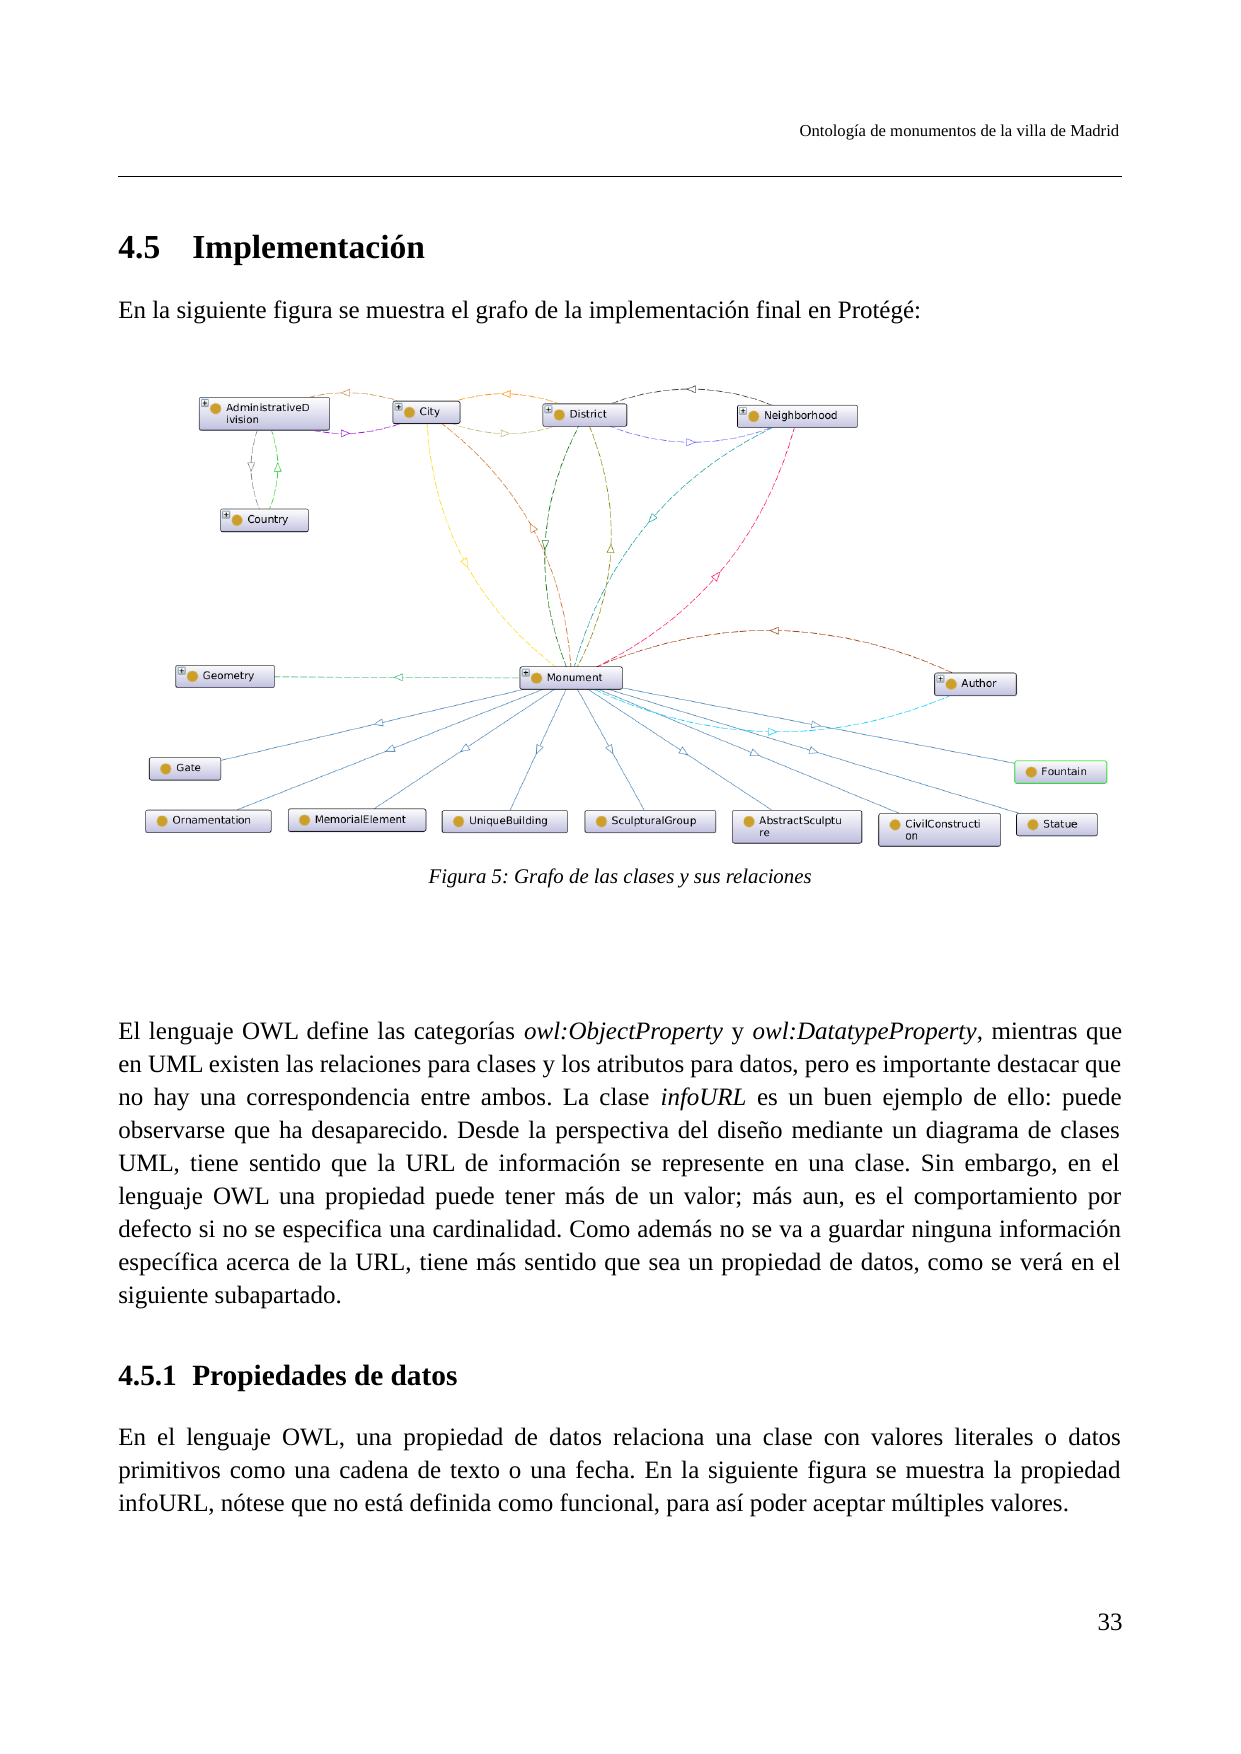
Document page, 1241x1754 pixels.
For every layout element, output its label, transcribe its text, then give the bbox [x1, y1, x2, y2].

text En la siguiente figura se muestra el grafo de la implementación final en Protégé: [118, 295, 1122, 324]
subtitle Propiedades de datos [118, 1358, 1122, 1392]
picture [118, 371, 1123, 851]
text El lenguaje OWL define las categorías owl:ObjectProperty y owl:DatatypeProperty, mientras que en UML existen las relaciones para clases y los atributos para datos, pero es importante destacar que no hay una correspondencia entre ambos. La clase infoURL es un buen ejemplo de ello: puede observarse que ha desaparecido. Desde la perspectiva del diseño mediante un diagrama de clases UML, tiene sentido que la URL de información se represente en una clase. Sin embargo, en el lenguaje OWL una propiedad puede tener más de un valor; más aun, es el comportamiento por defecto si no se especifica una cardinalidad. Como además no se va a guardar ninguna información específica acerca de la URL, tiene más sentido que sea un propiedad de datos, como se verá en el siguiente subapartado. [7, 888, 1233, 1309]
text [7, 358, 1233, 371]
subtitle Implementación [118, 227, 1122, 265]
text En el lenguaje OWL, una propiedad de datos relaciona una clase con valores literales o datos primitivos como una cadena de texto o una fecha. En la siguiente figura se muestra la propiedad infoURL, nótese que no está definida como funcional, para así poder aceptar múltiples valores. [118, 1422, 1122, 1517]
text Figura 5: Grafo de las clases y sus relaciones [7, 371, 1233, 888]
